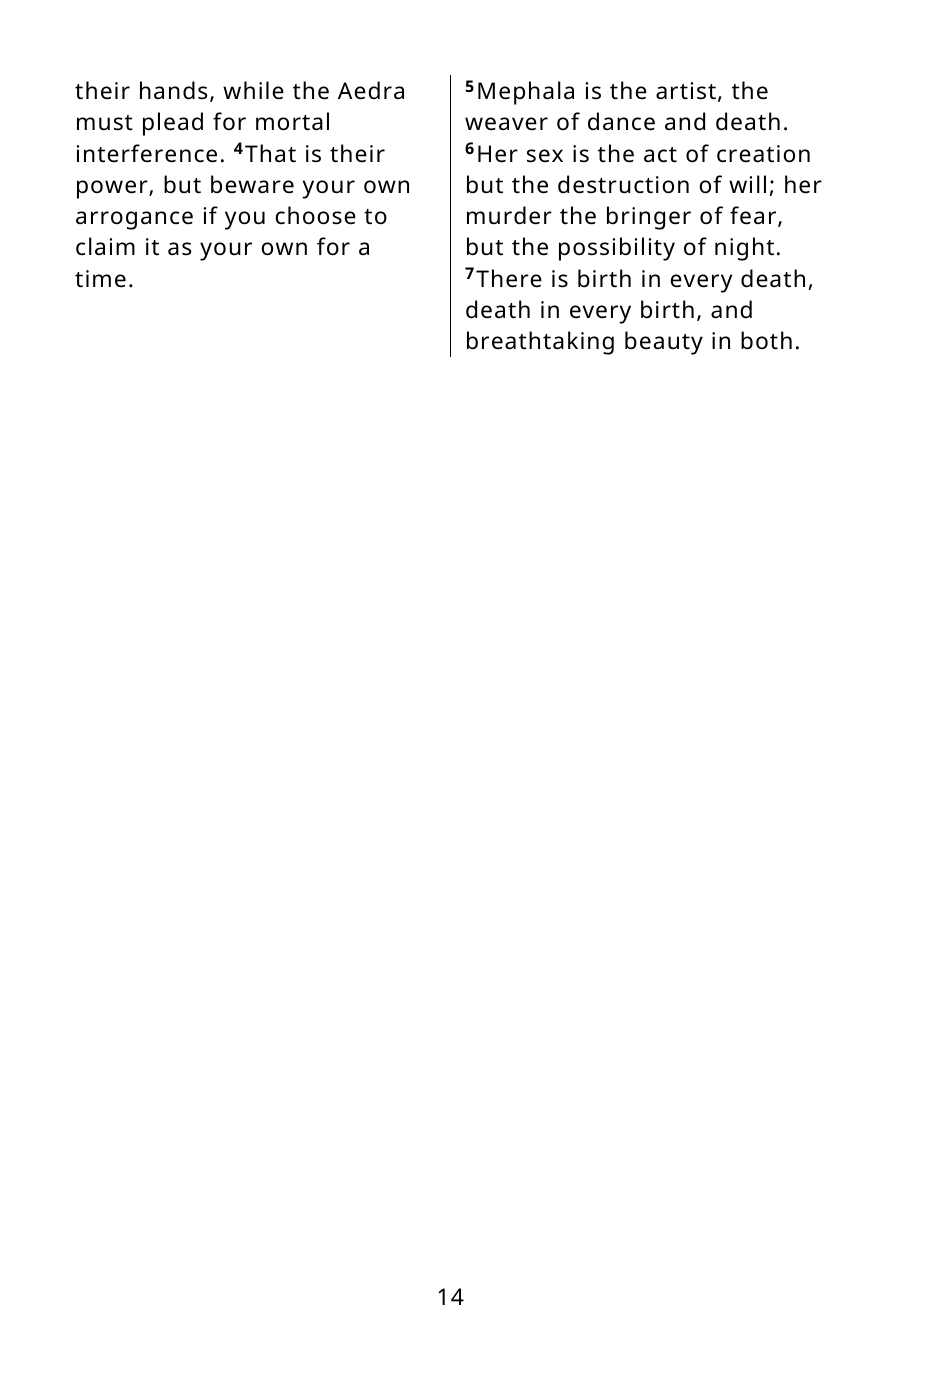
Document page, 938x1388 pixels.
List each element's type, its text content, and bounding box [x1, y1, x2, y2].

text 5Mephala is the artist, the weaver of dance and death. 6Her sex is the act of creation but the destruction of will; her murder the bringer of fear, but the possibility of night. 7There is birth in every death, death in every birth, and breathtaking beauty in both. [465, 75, 825, 356]
text their hands, while the Aedra must plead for mortal interference. 4That is their power, but beware your own arrogance if you choose to claim it as your own for a time. [75, 75, 435, 294]
